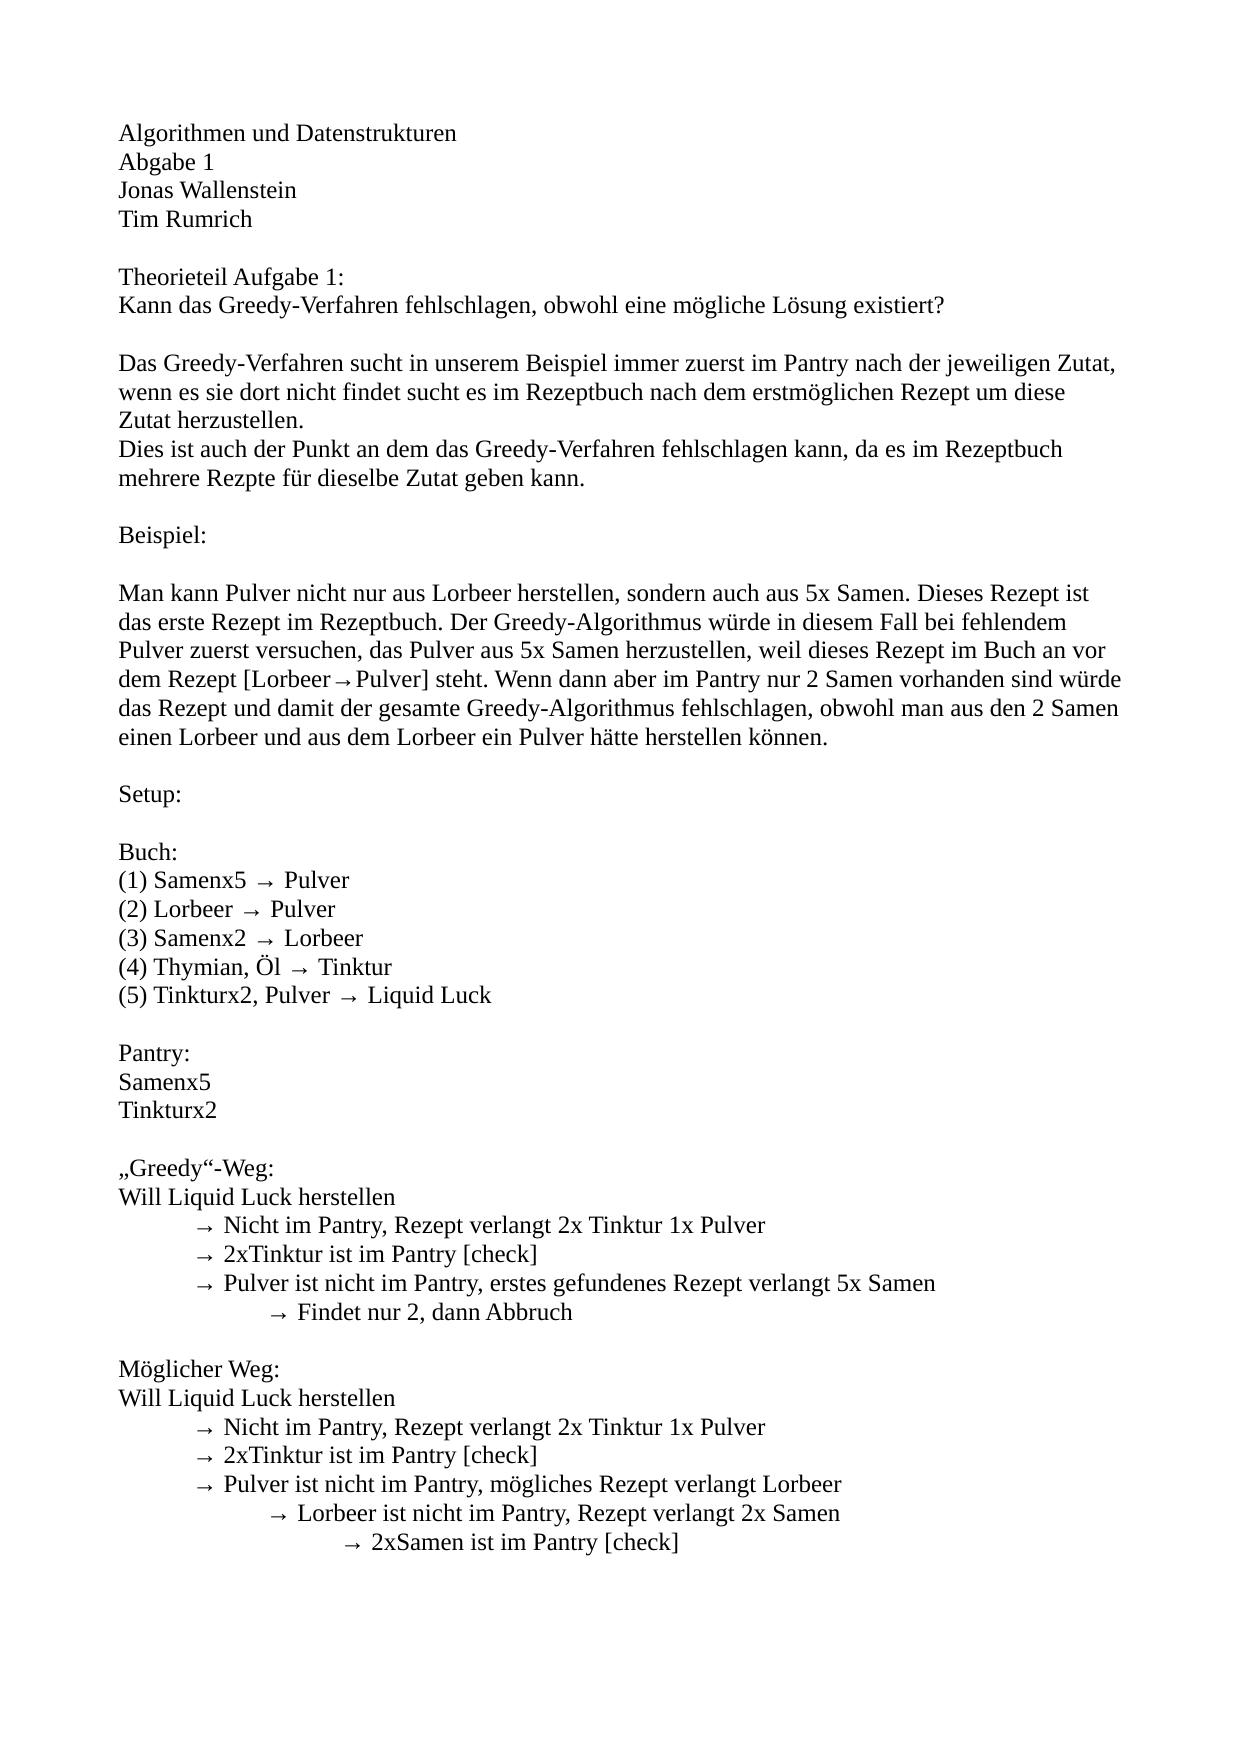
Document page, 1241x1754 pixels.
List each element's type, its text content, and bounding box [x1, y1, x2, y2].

text → 2xTinktur ist im Pantry [check] [118, 1441, 1122, 1469]
text Kann das Greedy-Verfahren fehlschlagen, obwohl eine mögliche Lösung existiert? [118, 291, 1122, 319]
text Dies ist auch der Punkt an dem das Greedy-Verfahren fehlschlagen kann, da es im Rezeptbuch mehrere Rezpte für dieselbe Zutat geben kann. [118, 434, 1122, 492]
text Algorithmen und Datenstrukturen [118, 118, 1122, 147]
text Möglicher Weg: [118, 1354, 1122, 1383]
text Man kann Pulver nicht nur aus Lorbeer herstellen, sondern auch aus 5x Samen. Dieses Rezept ist das erste Rezept im Rezeptbuch. Der Greedy-Algorithmus würde in diesem Fall bei fehlendem Pulver zuerst versuchen, das Pulver aus 5x Samen herzustellen, weil dieses Rezept im Buch an vor dem Rezept [Lorbeer→Pulver] steht. Wenn dann aber im Pantry nur 2 Samen vorhanden sind würde das Rezept und damit der gesamte Greedy-Algorithmus fehlschlagen, obwohl man aus den 2 Samen einen Lorbeer und aus dem Lorbeer ein Pulver hätte herstellen können. [118, 578, 1122, 751]
text (1) Samenx5 → Pulver [118, 866, 1122, 894]
text → 2xTinktur ist im Pantry [check] [118, 1239, 1122, 1268]
text Will Liquid Luck herstellen [118, 1383, 1122, 1412]
text → Findet nur 2, dann Abbruch [118, 1297, 1122, 1326]
text Buch: [118, 837, 1122, 866]
text (5) Tinkturx2, Pulver → Liquid Luck [118, 981, 1122, 1009]
text Tinkturx2 [118, 1096, 1122, 1124]
text → Nicht im Pantry, Rezept verlangt 2x Tinktur 1x Pulver [118, 1412, 1122, 1441]
text (3) Samenx2 → Lorbeer [118, 923, 1122, 952]
text Beispiel: [118, 521, 1122, 549]
text → Lorbeer ist nicht im Pantry, Rezept verlangt 2x Samen [118, 1498, 1122, 1527]
text Jonas Wallenstein [118, 176, 1122, 204]
text (2) Lorbeer → Pulver [118, 894, 1122, 923]
text Das Greedy-Verfahren sucht in unserem Beispiel immer zuerst im Pantry nach der jeweiligen Zutat, wenn es sie dort nicht findet sucht es im Rezeptbuch nach dem erstmöglichen Rezept um diese Zutat herzustellen. [118, 348, 1122, 434]
text → Nicht im Pantry, Rezept verlangt 2x Tinktur 1x Pulver [118, 1211, 1122, 1239]
text → Pulver ist nicht im Pantry, erstes gefundenes Rezept verlangt 5x Samen [118, 1268, 1122, 1297]
text Setup: [118, 779, 1122, 808]
text Will Liquid Luck herstellen [118, 1182, 1122, 1211]
text „Greedy“-Weg: [118, 1153, 1122, 1182]
text Tim Rumrich [118, 204, 1122, 233]
text → 2xSamen ist im Pantry [check] [118, 1527, 1122, 1556]
text Samenx5 [118, 1067, 1122, 1096]
text Pantry: [118, 1038, 1122, 1067]
text (4) Thymian, Öl → Tinktur [118, 952, 1122, 981]
text Theorieteil Aufgabe 1: [118, 262, 1122, 291]
text → Pulver ist nicht im Pantry, mögliches Rezept verlangt Lorbeer [118, 1469, 1122, 1498]
text Abgabe 1 [118, 147, 1122, 176]
